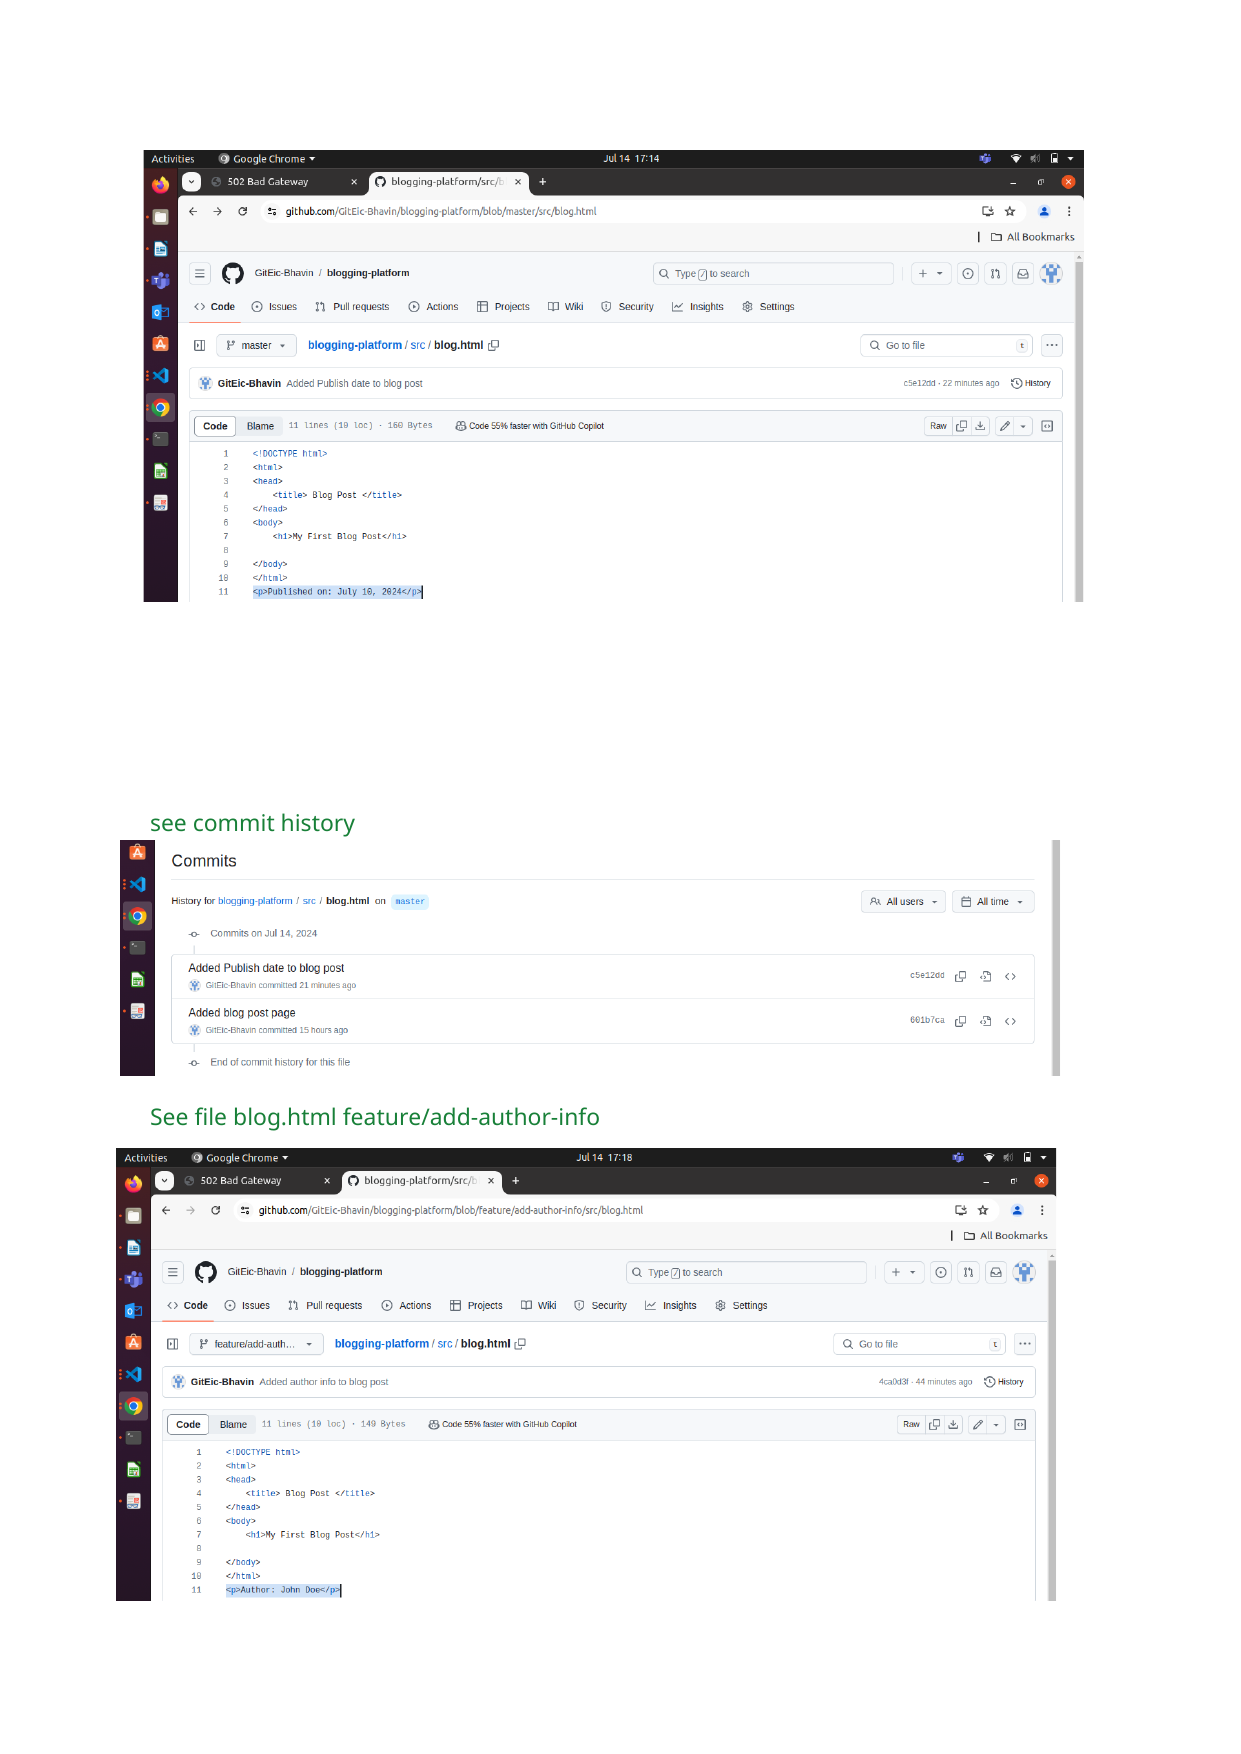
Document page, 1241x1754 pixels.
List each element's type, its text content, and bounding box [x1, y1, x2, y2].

text See file blog.html feature/add-author-info [150, 863, 1090, 1132]
picture [116, 1148, 1057, 1601]
picture [120, 840, 1061, 1076]
picture [143, 150, 1084, 602]
text see commit history [150, 807, 1090, 838]
